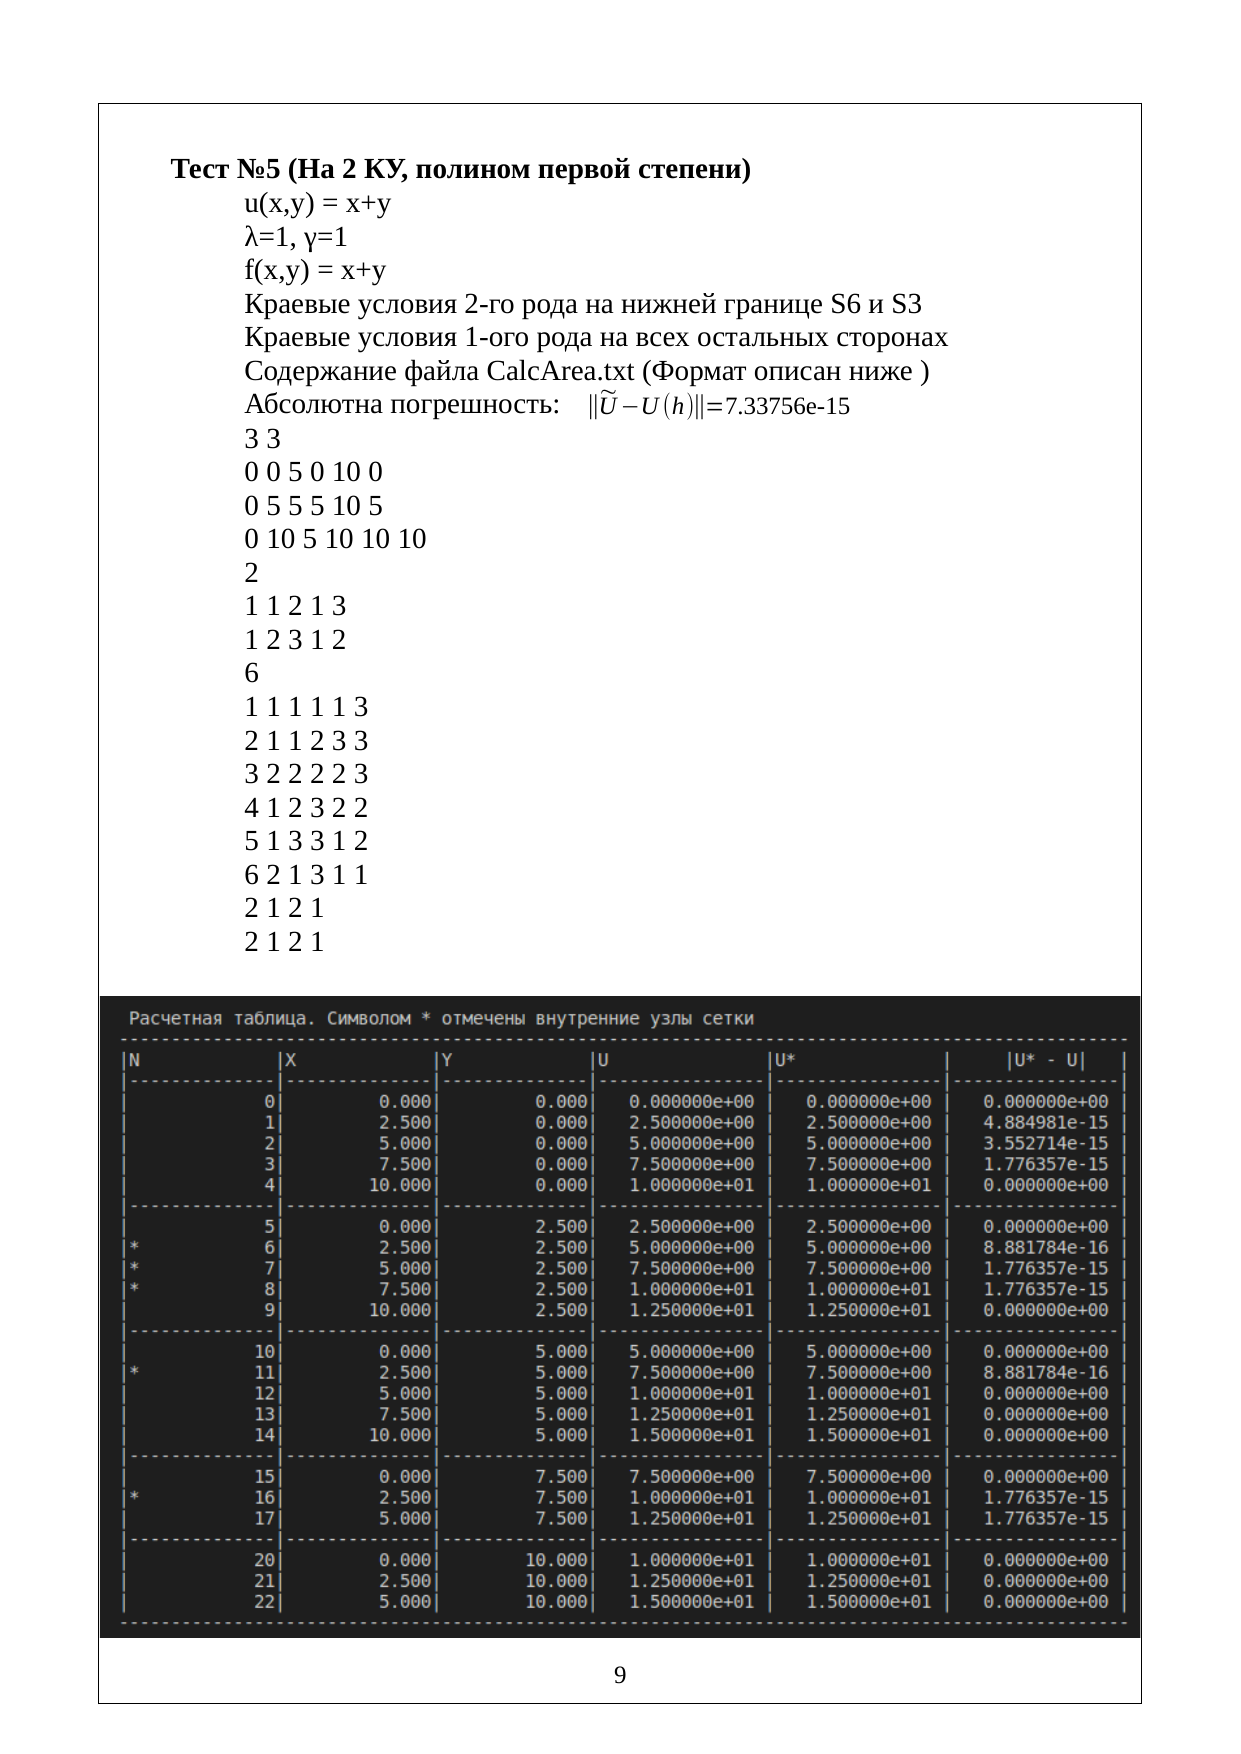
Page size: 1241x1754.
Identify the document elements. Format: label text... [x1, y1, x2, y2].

list Абсолютна погрешность: [99, 386, 1137, 421]
list 3 2 2 2 2 3 [99, 756, 1137, 790]
list 1 1 1 1 1 3 [99, 689, 1137, 723]
list 6 [99, 656, 1137, 689]
list 0 0 5 0 10 0 [99, 454, 1137, 488]
text Тест №5 (На 2 КУ, полином первой степени) [99, 152, 1137, 185]
list λ=1, γ=1 [99, 219, 1137, 252]
list 6 2 1 3 1 1 [99, 857, 1137, 890]
list 2 [99, 555, 1137, 588]
list 1 2 3 1 2 [99, 622, 1137, 656]
list f(x,y) = x+y [99, 252, 1137, 286]
picture [99, 996, 1141, 1638]
list 5 1 3 3 1 2 [99, 823, 1137, 857]
list Краевые условия 1-ого рода на всех остальных сторонах [99, 319, 1137, 353]
list 0 10 5 10 10 10 [99, 521, 1137, 555]
list Содержание файла CalcArea.txt (Формат описан ниже ) [99, 353, 1137, 386]
list 4 1 2 3 2 2 [99, 790, 1137, 823]
list Краевые условия 2-го рода на нижней границе S6 и S3 [99, 286, 1137, 319]
list 2 1 2 1 [99, 924, 1137, 957]
list 0 5 5 5 10 5 [99, 488, 1137, 521]
list 1 1 2 1 3 [99, 588, 1137, 622]
list 2 1 1 2 3 3 [99, 723, 1137, 756]
list 2 1 2 1 [99, 890, 1137, 924]
list u(x,y) = x+y [99, 185, 1137, 219]
list 3 3 [99, 421, 1137, 454]
